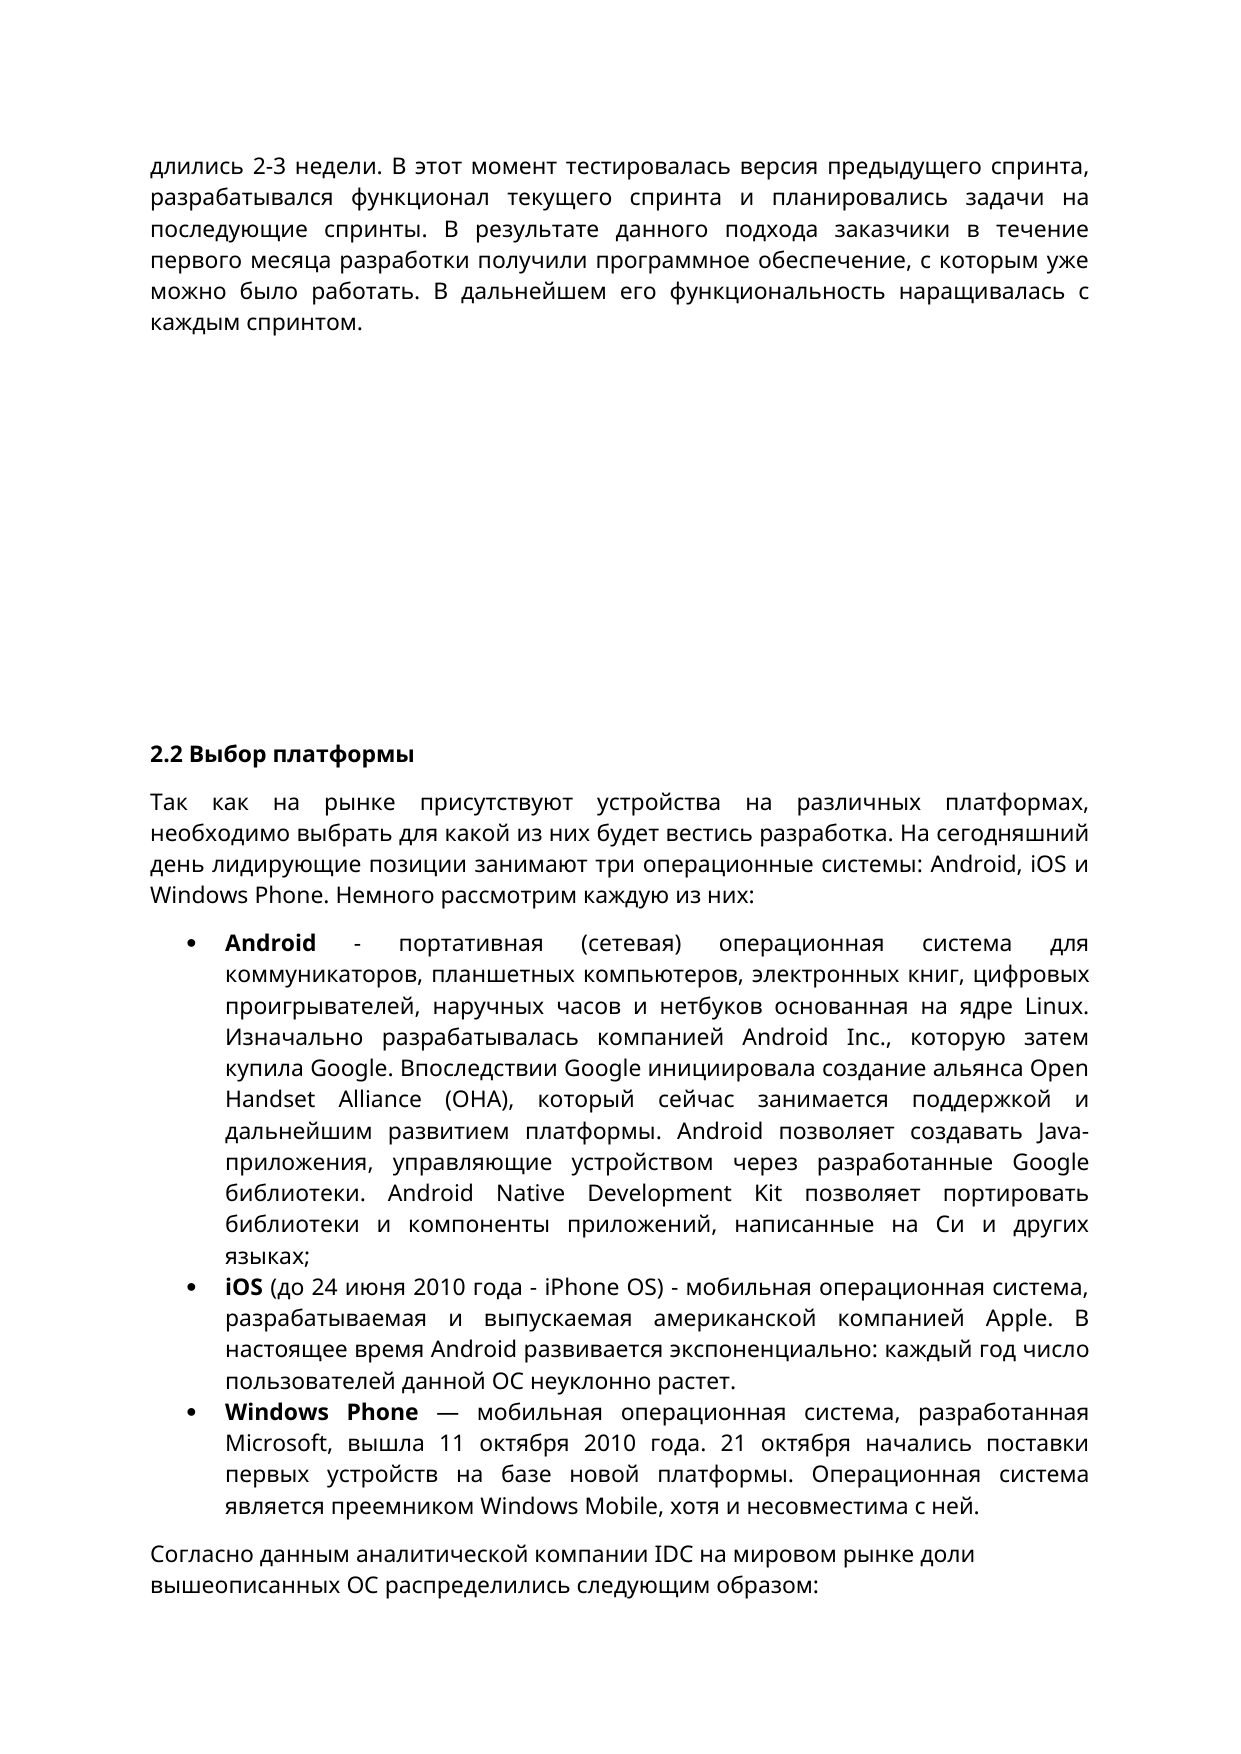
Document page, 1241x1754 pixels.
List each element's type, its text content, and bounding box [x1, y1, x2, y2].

text Согласно данным аналитической компании IDC на мировом рынке доли вышеописанных ОС распределились следующим образом: [150, 1537, 1090, 1600]
list Windows Phone — мобильная операционная система, разработанная Microsoft, вышла 11 октября 2010 года. 21 октября начались поставки первых устройств на базе новой платформы. Операционная система является преемником Windows Mobile, хотя и несовместима с ней. [187, 1396, 1090, 1521]
list Android - портативная (сетевая) операционная система для коммуникаторов, планшетных компьютеров, электронных книг, цифровых проигрывателей, наручных часов и нетбуков основанная на ядре Linux. Изначально разрабатывалась компанией Android Inc., которую затем купила Google. Впоследствии Google инициировала создание альянса Open Handset Alliance (OHA), который сейчас занимается поддержкой и дальнейшим развитием платформы. Android позволяет создавать Java-приложения, управляющие устройством через разработанные Google библиотеки. Android Native Development Kit позволяет портировать библиотеки и компоненты приложений, написанные на Си и других языках; [187, 927, 1090, 1271]
list iOS (до 24 июня 2010 года - iPhone OS) - мобильная операционная система, разрабатываемая и выпускаемая американской компанией Apple. В настоящее время Android развивается экспоненциально: каждый год число пользователей данной ОС неуклонно растет. [187, 1271, 1090, 1396]
text Так как на рынке присутствуют устройства на различных платформах, необходимо выбрать для какой из них будет вестись разработка. На сегодняшний день лидирующие позиции занимают три операционные системы: Android, iOS и Windows Phone. Немного рассмотрим каждую из них: [150, 785, 1090, 910]
text 2.2 Выбор платформы [150, 737, 1090, 769]
text длились 2-3 недели. В этот момент тестировалась версия предыдущего спринта, разрабатывался функционал текущего спринта и планировались задачи на последующие спринты. В результате данного подхода заказчики в течение первого месяца разработки получили программное обеспечение, с которым уже можно было работать. В дальнейшем его функциональность наращивалась с каждым спринтом. [150, 150, 1090, 337]
